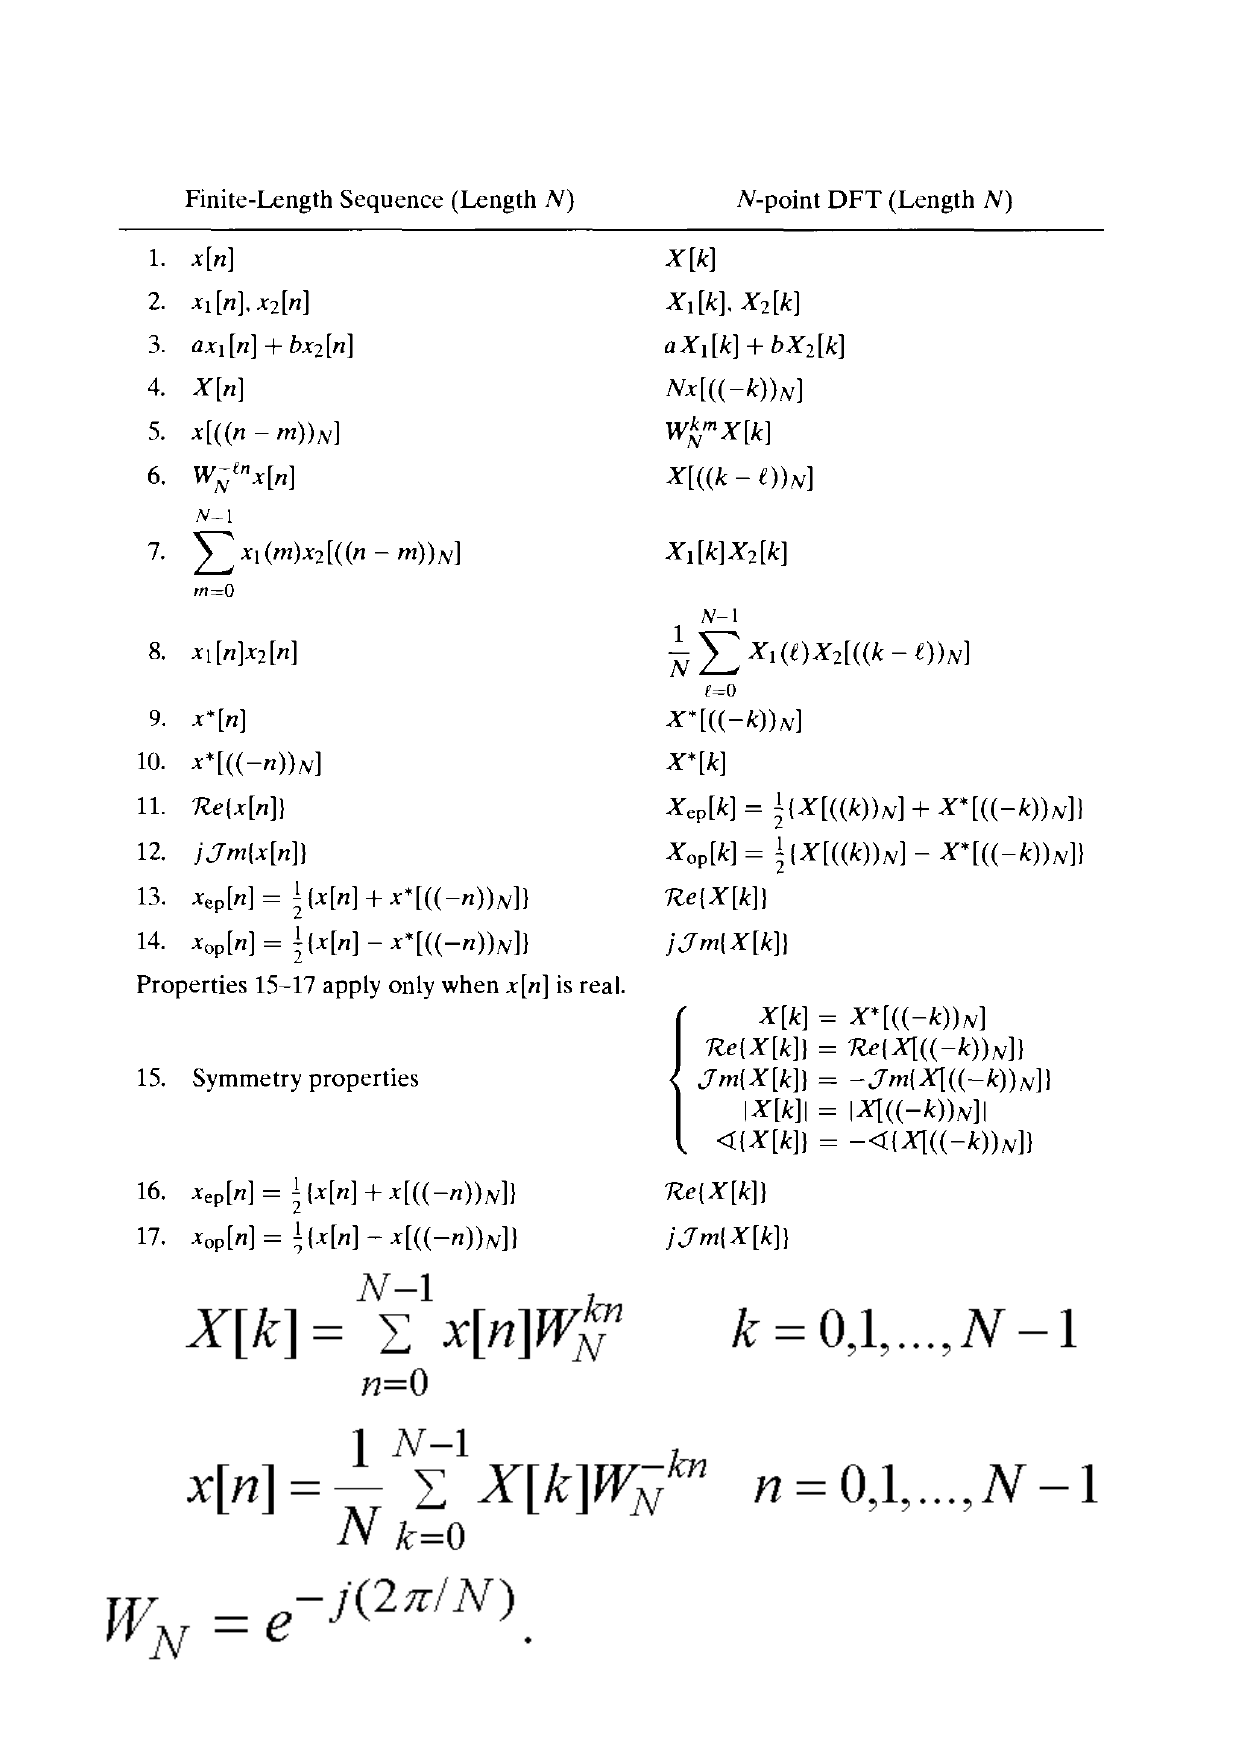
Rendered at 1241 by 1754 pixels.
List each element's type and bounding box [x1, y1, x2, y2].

picture [104, 1571, 533, 1661]
picture [94, 1267, 1099, 1554]
picture [118, 173, 1123, 1254]
